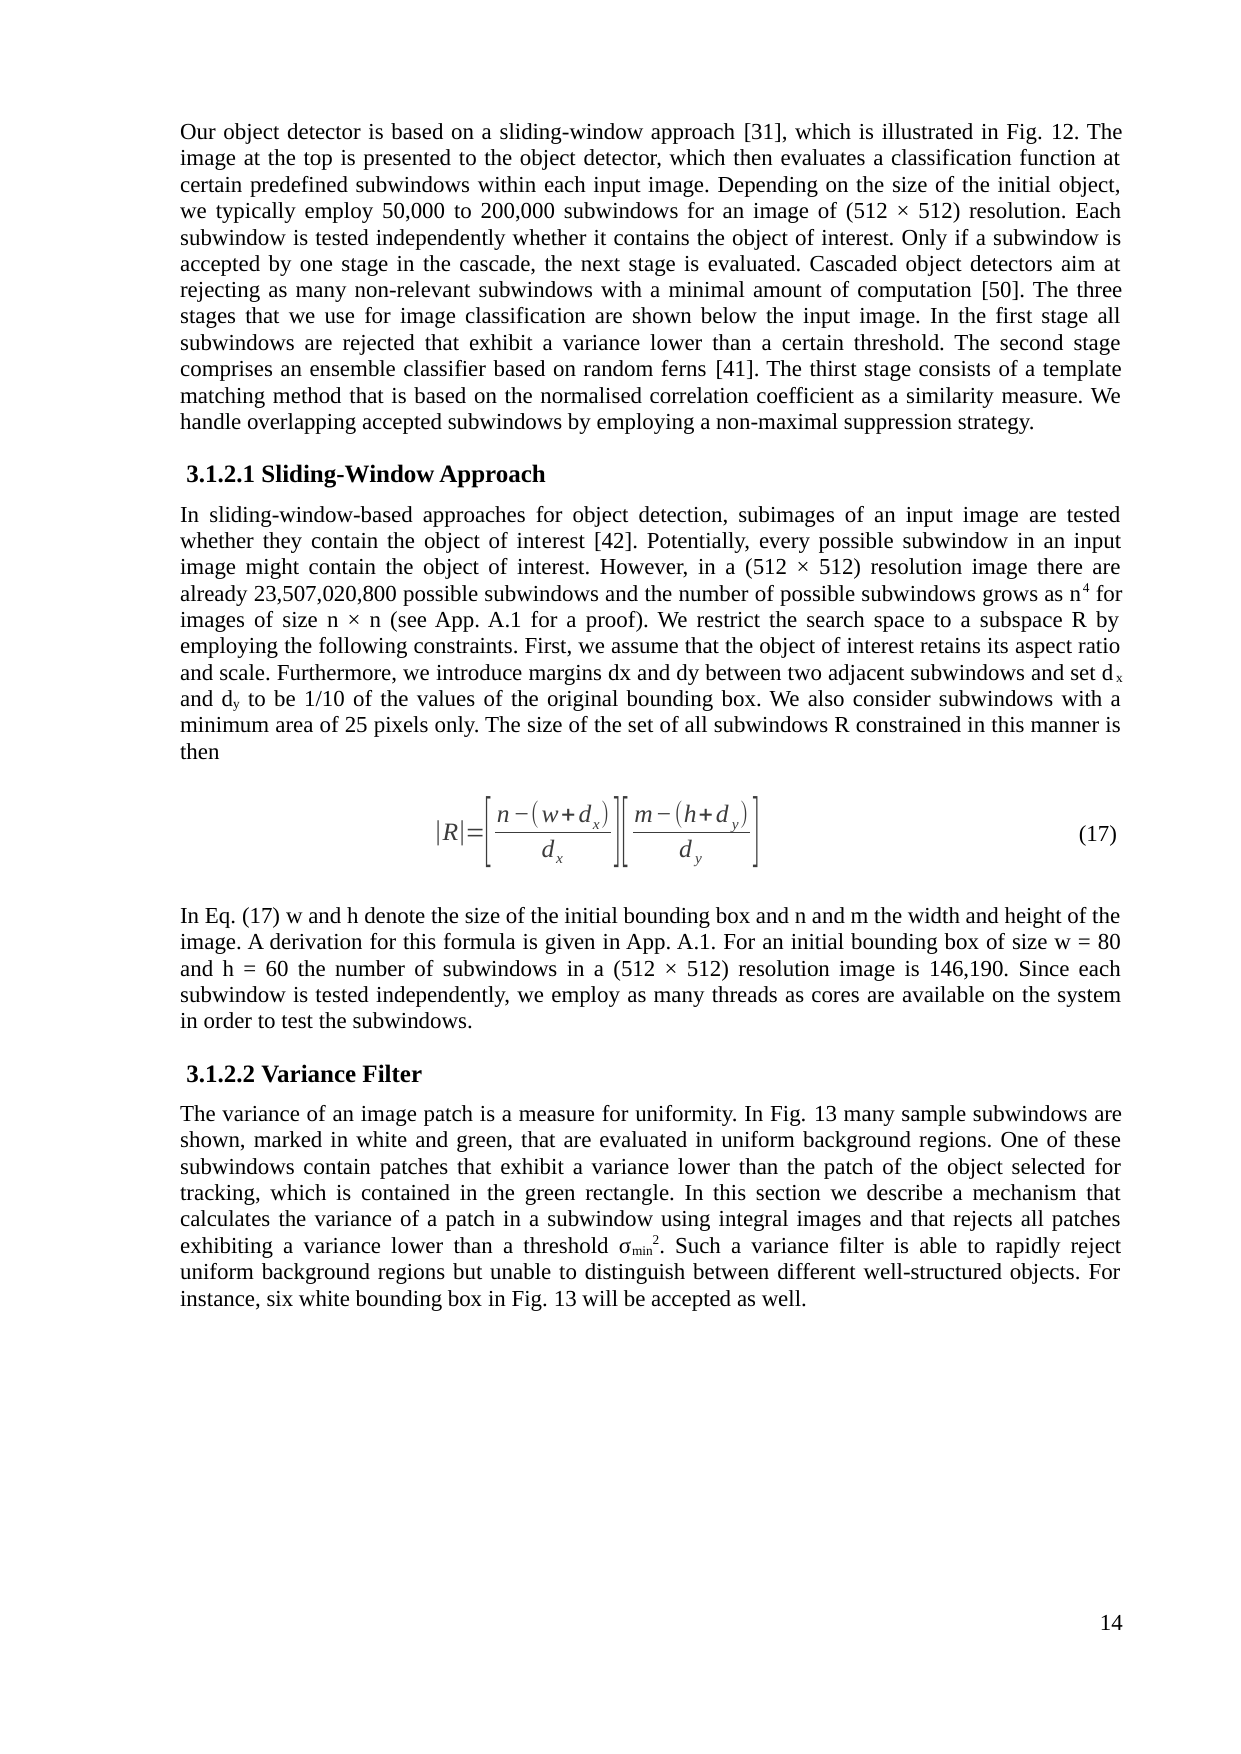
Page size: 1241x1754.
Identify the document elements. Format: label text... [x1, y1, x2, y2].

text In sliding-window-based approaches for object detection, subimages of an input image are tested whether they contain the object of interest [42]. Potentially, every possible subwindow in an input image might contain the object of interest. However, in a (512 × 512) resolution image there are already 23,507,020,800 possible subwindows and the number of possible subwindows grows as n4 for images of size n × n (see App. A.1 for a proof). We restrict the search space to a subspace R by employing the following constraints. First, we assume that the object of interest retains its aspect ratio and scale. Furthermore, we introduce margins dx and dy between two adjacent subwindows and set dx and dy to be 1/10 of the values of the original bounding box. We also consider subwindows with a minimum area of 25 pixels only. The size of the set of all subwindows R constrained in this manner is then [180, 501, 1122, 764]
table_header (17) [1018, 791, 1122, 876]
text The variance of an image patch is a measure for uniformity. In Fig. 13 many sample subwindows are shown, marked in white and green, that are evaluated in uniform background regions. One of these subwindows contain patches that exhibit a variance lower than the patch of the object selected for tracking, which is contained in the green rectangle. In this section we describe a mechanism that calculates the variance of a patch in a subwindow using integral images and that rejects all patches exhibiting a variance lower than a threshold σmin2. Such a variance filter is able to rapidly reject uniform background regions but unable to distinguish between different well-structured objects. For instance, six white bounding box in Fig. 13 will be accepted as well. [180, 1100, 1122, 1311]
table_header [180, 791, 1018, 876]
text In Eq. (17) w and h denote the size of the initial bounding box and n and m the width and height of the image. A derivation for this formula is given in App. A.1. For an initial bounding box of size w = 80 and h = 60 the number of subwindows in a (512 × 512) resolution image is 146,190. Since each subwindow is tested independently, we employ as many threads as cores are available on the system in order to test the subwindows. [180, 902, 1122, 1034]
subtitle Variance Filter [180, 1059, 1122, 1088]
text Our object detector is based on a sliding-window approach [31], which is illustrated in Fig. 12. The image at the top is presented to the object detector, which then evaluates a classification function at certain predefined subwindows within each input image. Depending on the size of the initial object, we typically employ 50,000 to 200,000 subwindows for an image of (512 × 512) resolution. Each subwindow is tested independently whether it contains the object of interest. Only if a subwindow is accepted by one stage in the cascade, the next stage is evaluated. Cascaded object detectors aim at rejecting as many non-relevant subwindows with a minimal amount of computation [50]. The three stages that we use for image classification are shown below the input image. In the first stage all subwindows are rejected that exhibit a variance lower than a certain threshold. The second stage comprises an ensemble classifier based on random ferns [41]. The thirst stage consists of a template matching method that is based on the normalised correlation coefficient as a similarity measure. We handle overlapping accepted subwindows by employing a non-maximal suppression strategy. [180, 118, 1122, 434]
subtitle Sliding-Window Approach [180, 459, 1122, 488]
